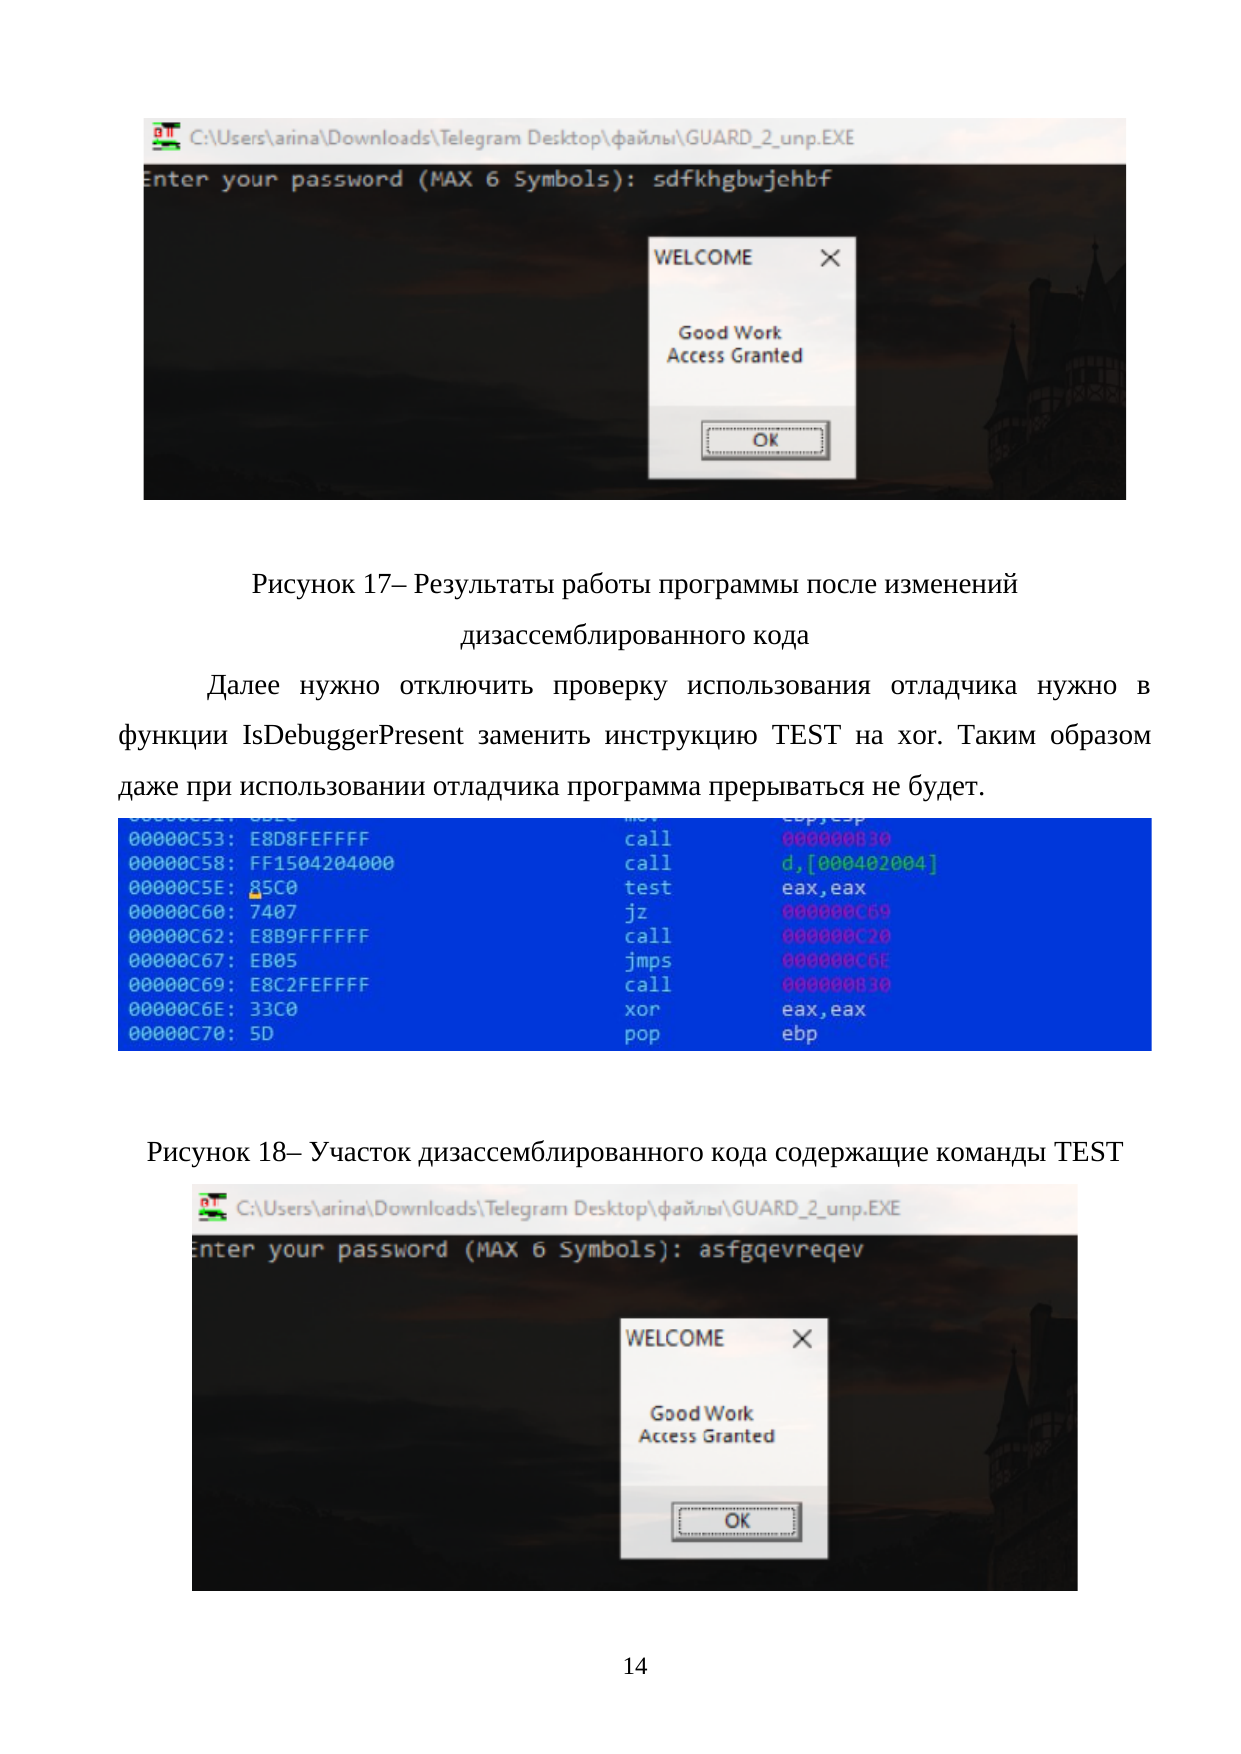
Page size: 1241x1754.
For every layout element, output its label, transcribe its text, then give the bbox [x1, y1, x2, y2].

text Рисунок 17– Результаты работы программы после изменений дизассемблированного кода [118, 566, 1152, 650]
picture [118, 818, 1152, 1051]
picture [192, 1184, 1078, 1591]
picture [143, 118, 1127, 500]
text Рисунок 18– Участок дизассемблированного кода содержащие команды TEST [118, 1134, 1152, 1168]
text Далее нужно отключить проверку использования отладчика нужно в функции IsDebuggerPresent заменить инструкцию TEST на xor. Таким образом даже при использовании отладчика программа прерываться не будет. [118, 667, 1152, 801]
